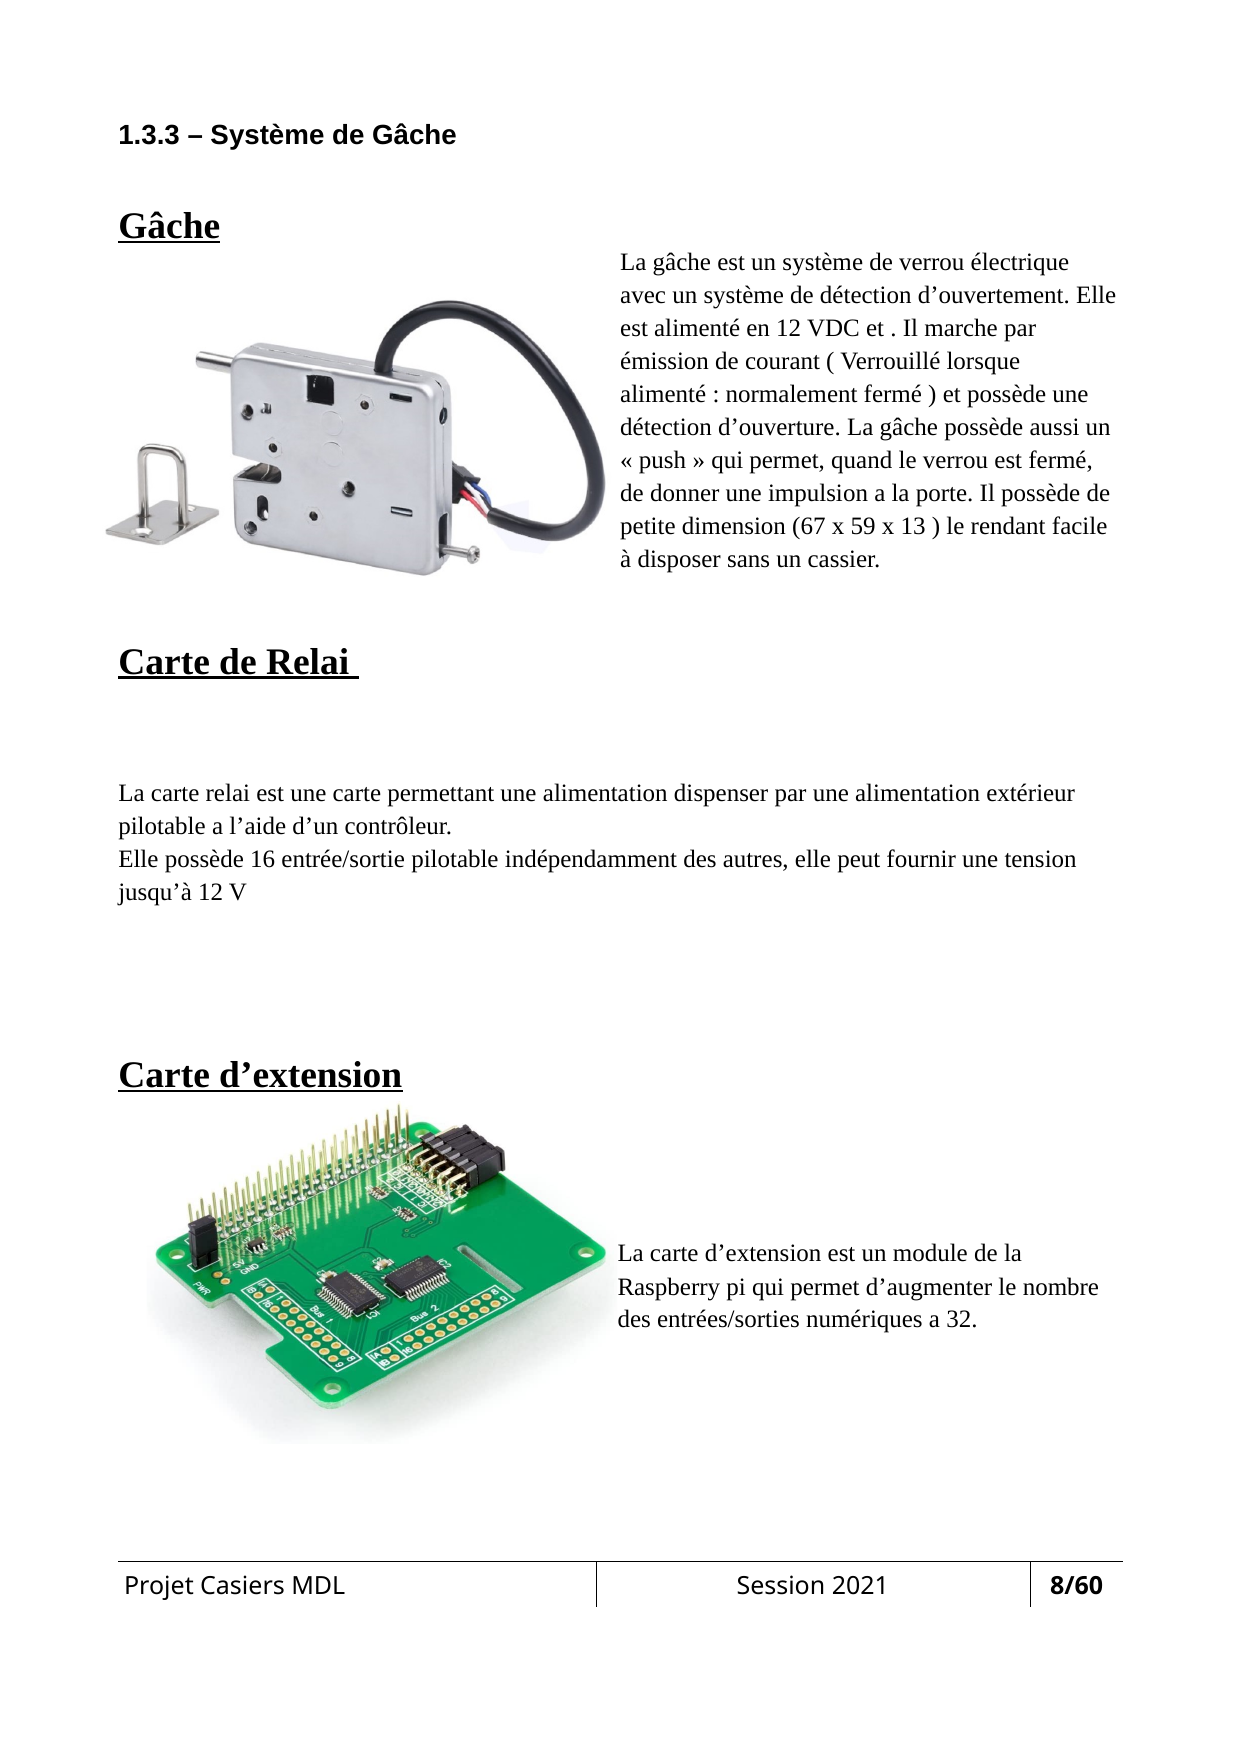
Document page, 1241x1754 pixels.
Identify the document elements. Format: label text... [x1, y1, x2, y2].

text Gâche [118, 204, 1122, 247]
text La carte d’extension est un module de la Raspberry pi qui permet d’augmenter le nombre des entrées/sorties numériques a 32. [618, 1238, 1122, 1333]
text Carte de Relai [118, 639, 1122, 682]
text Elle possède 16 entrée/sortie pilotable indépendamment des autres, elle peut fournir une tension jusqu’à 12 V [118, 844, 1122, 906]
text Carte d’extension [118, 1053, 1122, 1096]
picture [93, 262, 620, 614]
text [118, 1238, 146, 1333]
picture [146, 1101, 618, 1444]
text La carte relai est une carte permettant une alimentation dispenser par une alimentation extérieur pilotable a l’aide d’un contrôleur. [118, 778, 1122, 839]
subtitle 1.3.3 – Système de Gâche [118, 118, 1122, 150]
text La gâche est un système de verrou électrique avec un système de détection d’ouvertement. Elle est alimenté en 12 VDC et . Il marche par émission de courant ( Verrouillé lorsque alimenté : normalement fermé ) et possède une détection d’ouverture. La gâche possède aussi un « push » qui permet, quand le verrou est fermé, de donner une impulsion a la porte. Il possède de petite dimension (67 x 59 x 13 ) le rendant facile à disposer sans un cassier. [118, 247, 1122, 573]
